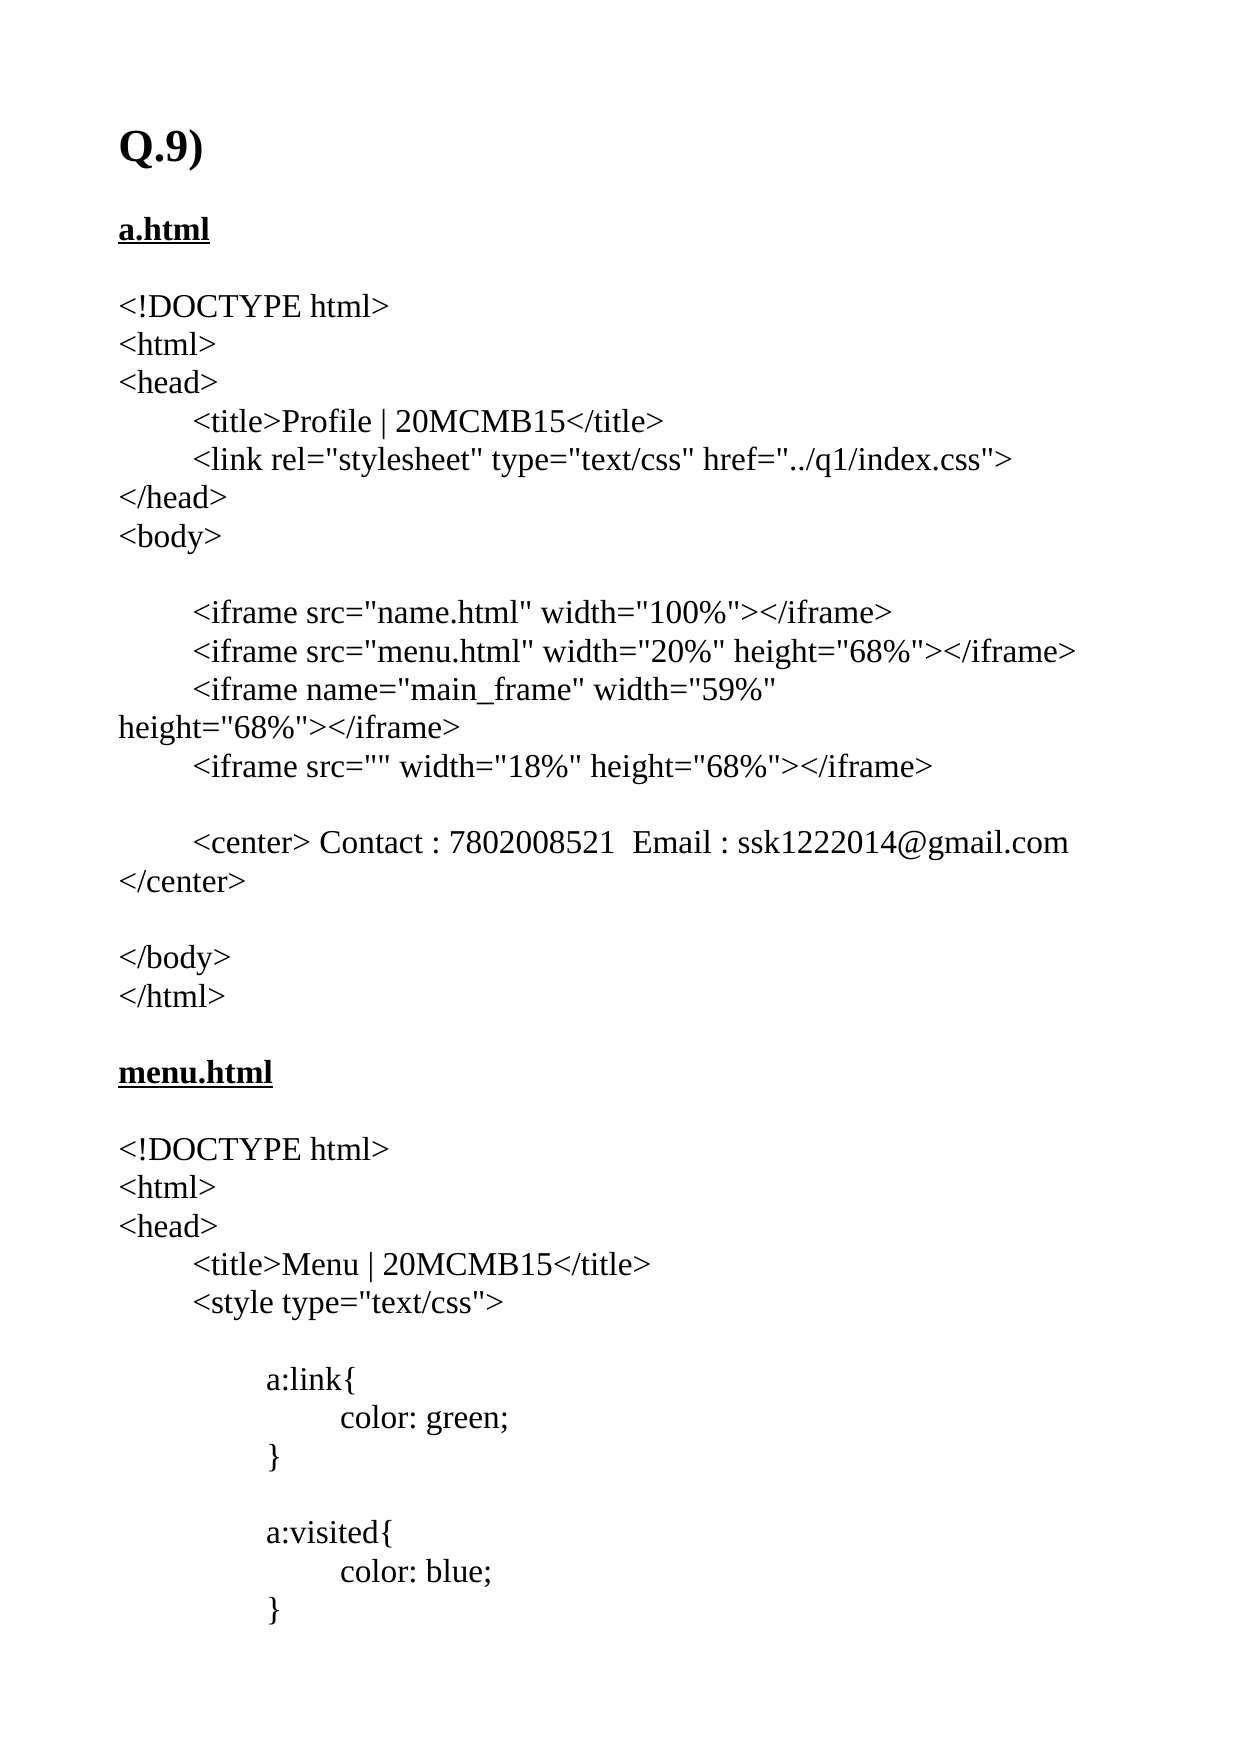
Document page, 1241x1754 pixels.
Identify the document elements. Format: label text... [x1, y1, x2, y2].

text a:link{ [118, 1359, 1122, 1397]
text <iframe name="main_frame" width="59%" height="68%"></iframe> [118, 669, 1122, 746]
text <html> [118, 324, 1122, 362]
text <body> [118, 516, 1122, 554]
text <!DOCTYPE html> [118, 286, 1122, 324]
text a:visited{ [118, 1512, 1122, 1551]
text color: blue; [118, 1551, 1122, 1589]
text <link rel="stylesheet" type="text/css" href="../q1/index.css"> [118, 439, 1122, 477]
text Q.9) [118, 118, 1122, 171]
text <html> [118, 1167, 1122, 1206]
text <title>Profile | 20MCMB15</title> [118, 401, 1122, 439]
text color: green; [118, 1397, 1122, 1436]
text <title>Menu | 20MCMB15</title> [118, 1244, 1122, 1282]
text <!DOCTYPE html> [118, 1129, 1122, 1167]
text <style type="text/css"> [118, 1282, 1122, 1321]
text } [118, 1589, 1122, 1627]
text </html> [118, 976, 1122, 1014]
text menu.html [118, 1052, 1122, 1091]
text </body> [118, 937, 1122, 976]
text <iframe src="menu.html" width="20%" height="68%"></iframe> [118, 631, 1122, 669]
text a.html [118, 209, 1122, 247]
text <iframe src="name.html" width="100%"></iframe> [118, 592, 1122, 631]
text } [118, 1436, 1122, 1474]
text <head> [118, 362, 1122, 401]
text <center> Contact : 7802008521 Email : ssk1222014@gmail.com </center> [118, 822, 1122, 899]
text </head> [118, 477, 1122, 516]
text <head> [118, 1206, 1122, 1244]
text <iframe src="" width="18%" height="68%"></iframe> [118, 746, 1122, 784]
